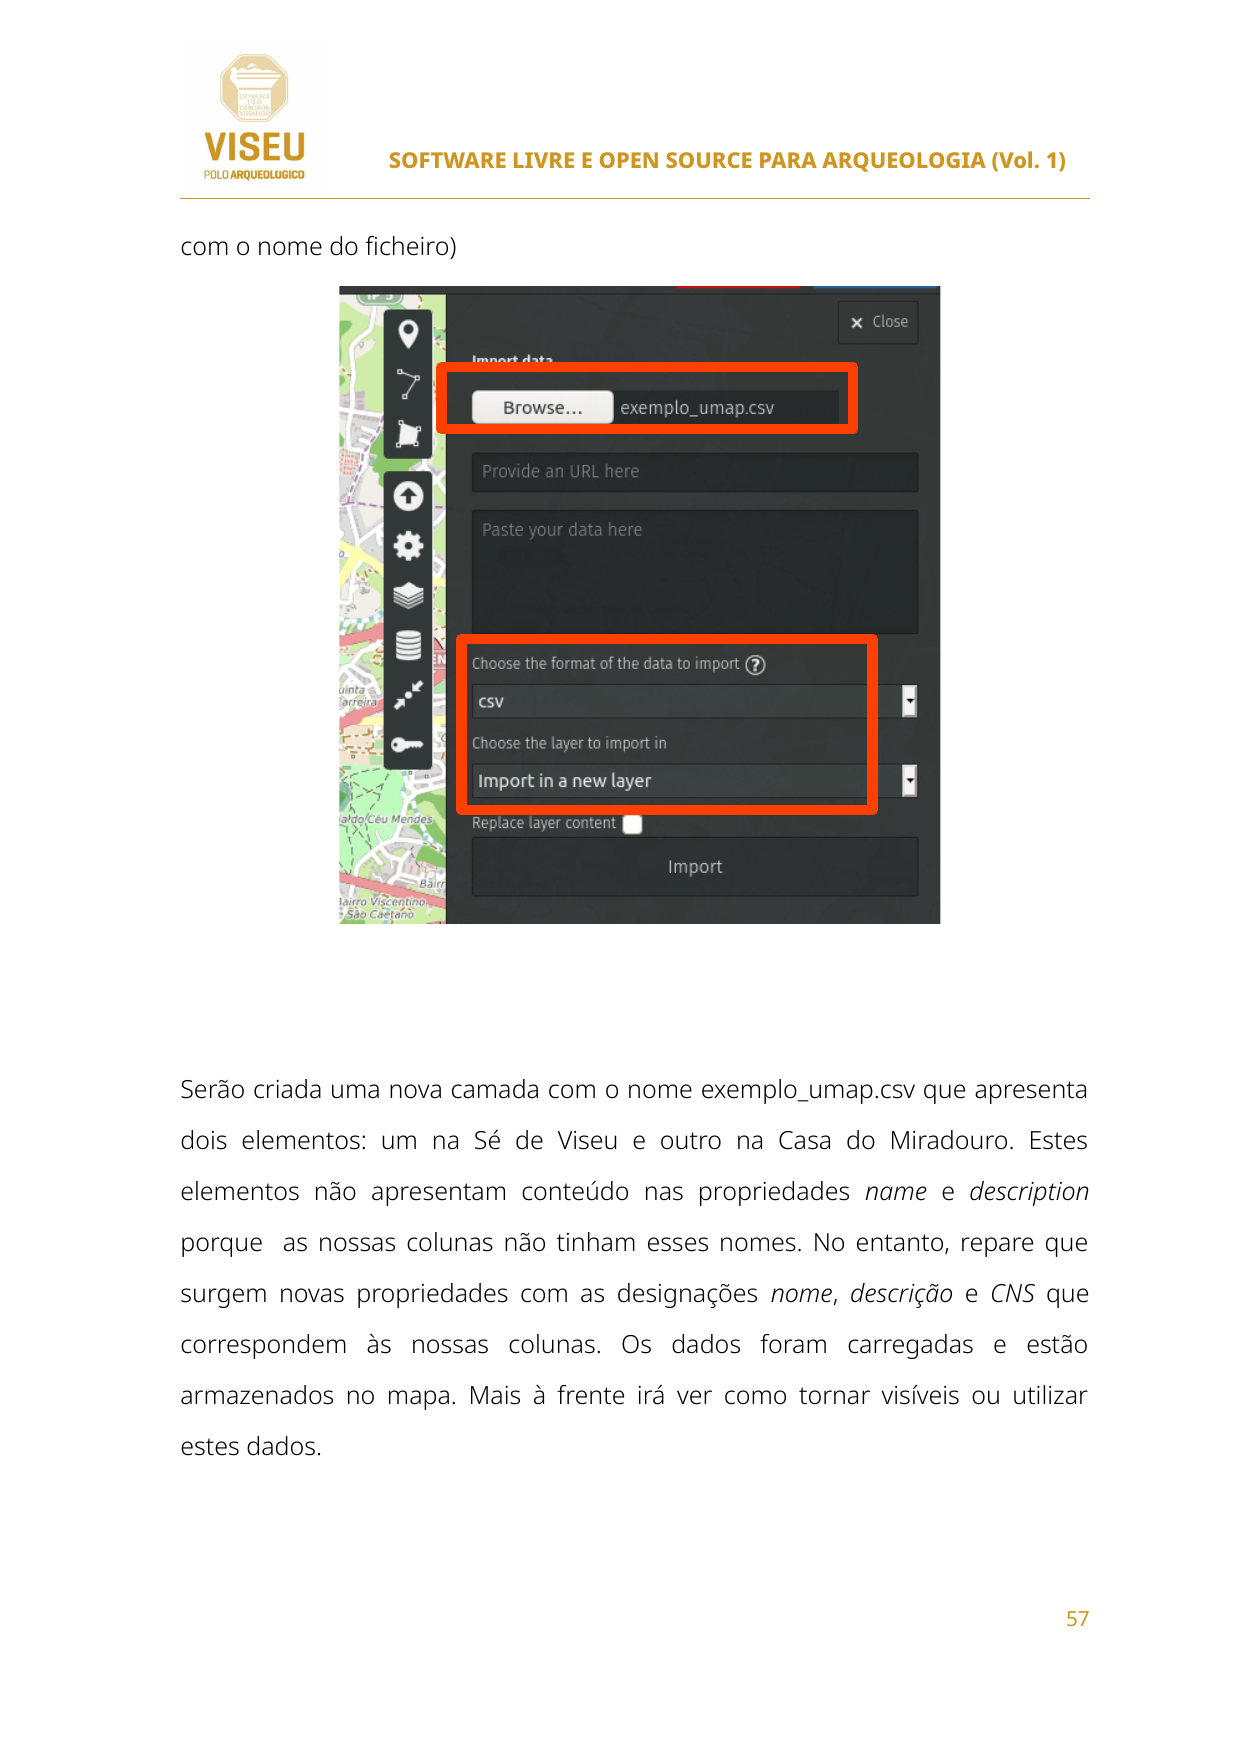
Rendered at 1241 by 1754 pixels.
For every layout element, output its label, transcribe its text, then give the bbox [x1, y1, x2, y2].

text Serão criada uma nova camada com o nome exemplo_umap.csv que apresenta dois elementos: um na Sé de Viseu e outro na Casa do Miradouro. Estes elementos não apresentam conteúdo nas propriedades name e description porque as nossas colunas não tinham esses nomes. No entanto, repare que surgem novas propriedades com as designações nome, descrição e CNS que correspondem às nossas colunas. Os dados foram carregadas e estão armazenados no mapa. Mais à frente irá ver como tornar visíveis ou utilizar estes dados. [180, 1071, 1090, 1463]
text com o nome do ficheiro) [180, 228, 1090, 262]
picture [339, 286, 941, 924]
